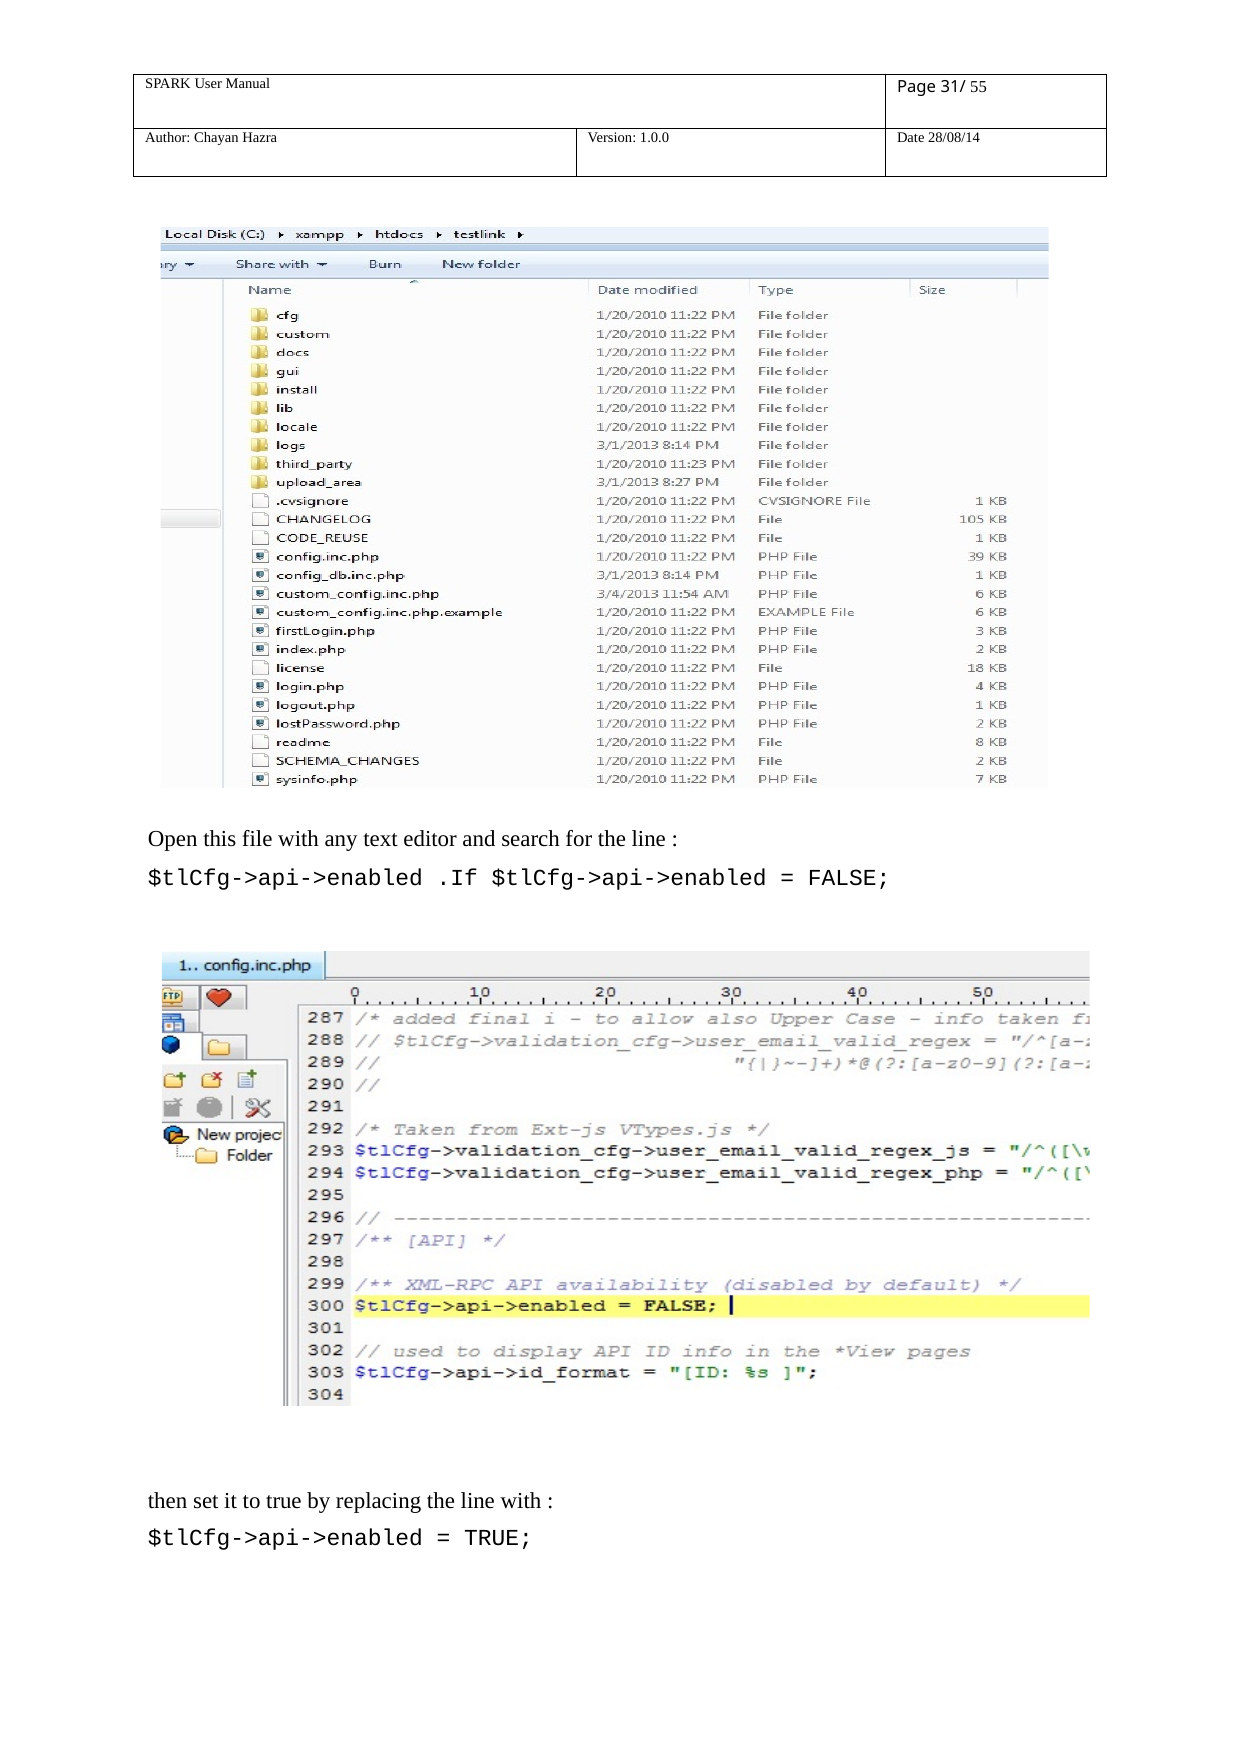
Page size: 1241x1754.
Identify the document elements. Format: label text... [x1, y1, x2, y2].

picture [161, 951, 1090, 1406]
text $tlCfg->api->enabled = TRUE; [148, 1526, 1092, 1552]
picture [160, 227, 1049, 788]
text $tlCfg->api->enabled .If $tlCfg->api->enabled = FALSE; [148, 864, 1092, 892]
text Open this file with any text editor and search for the line : [148, 825, 1092, 851]
text then set it to true by replacing the line with : [148, 1487, 1092, 1513]
